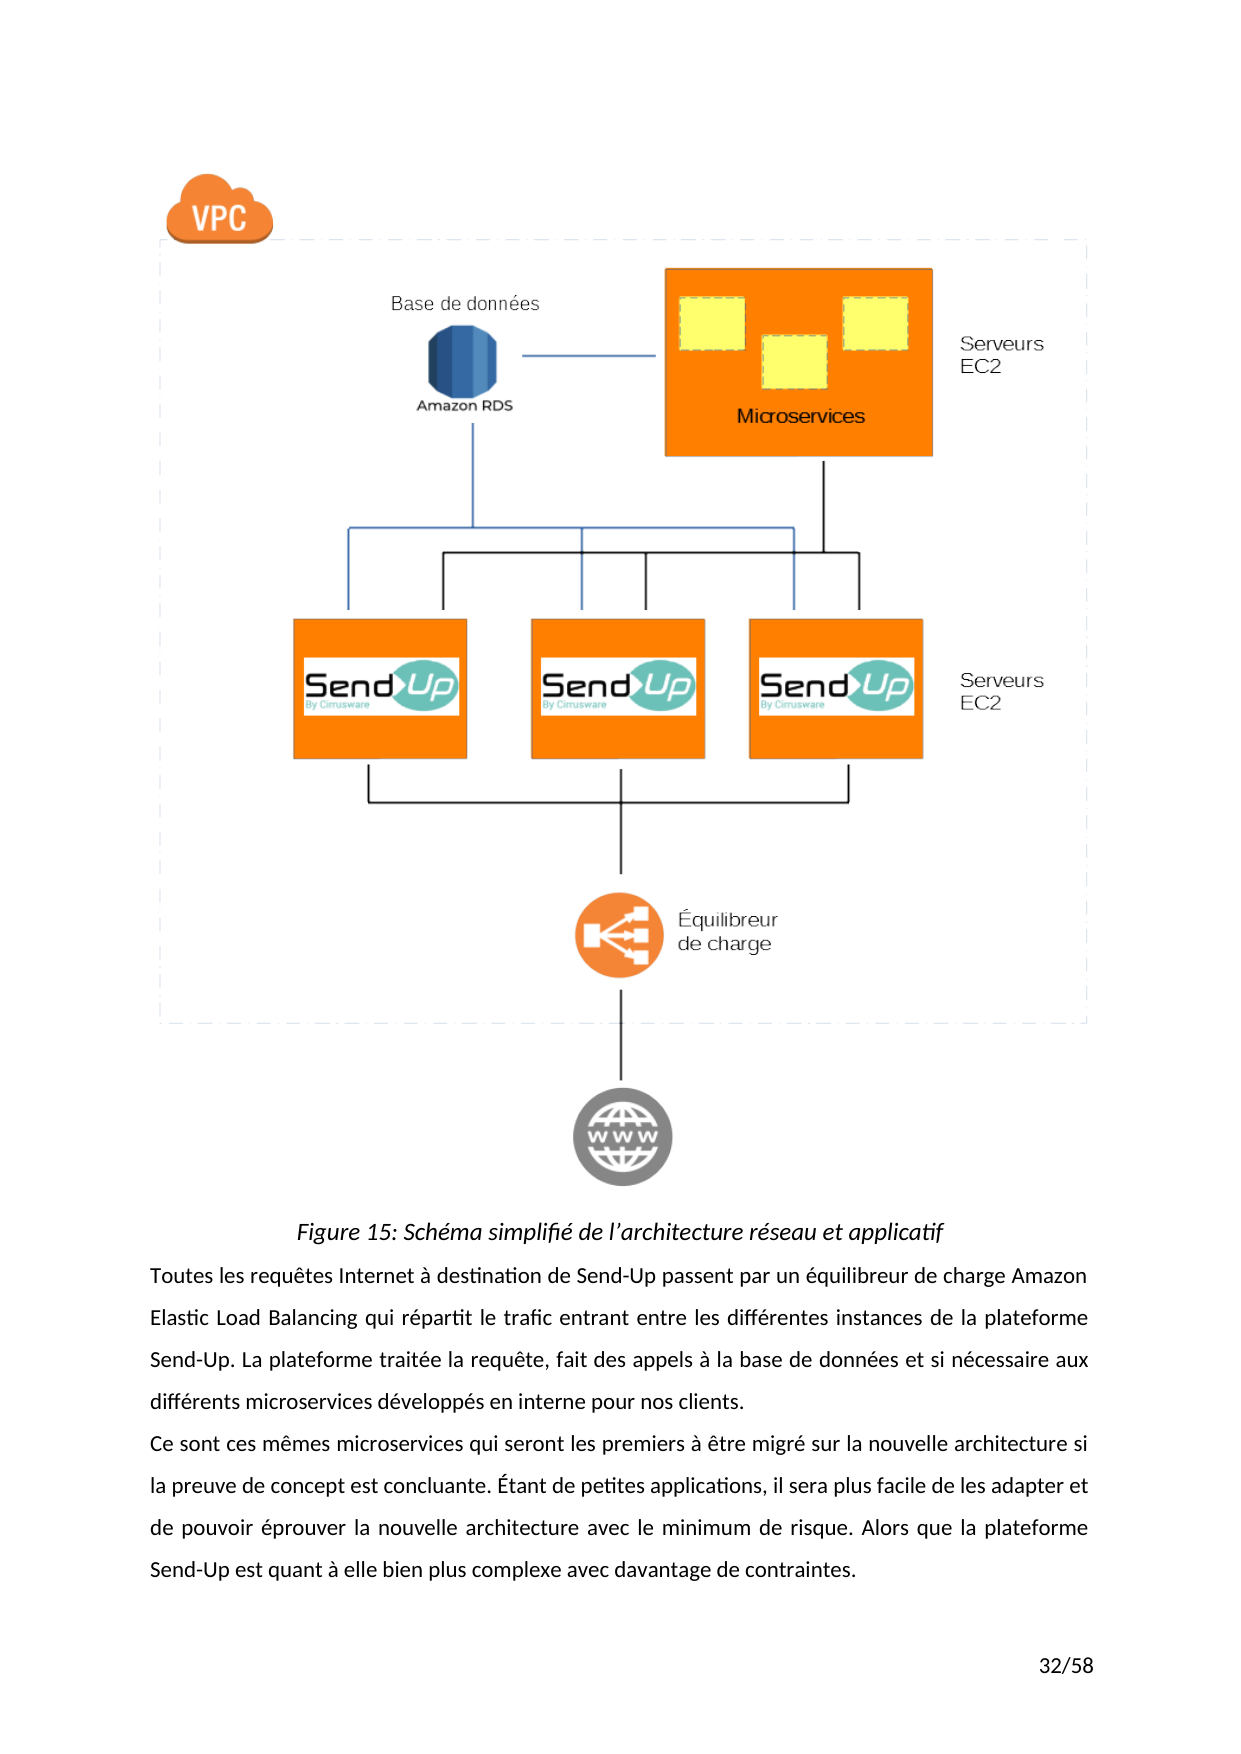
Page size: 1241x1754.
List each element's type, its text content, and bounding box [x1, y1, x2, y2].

text Figure 15: Schéma simplifié de l’architecture réseau et applicatif [150, 1196, 1090, 1247]
text [150, 138, 1090, 152]
text Ce sont ces mêmes microservices qui seront les premiers à être migré sur la nouvelle architecture si la preuve de concept est concluante. Étant de petites applications, il sera plus facile de les adapter et de pouvoir éprouver la nouvelle architecture avec le minimum de risque. Alors que la plateforme Send-Up est quant à elle bien plus complexe avec davantage de contraintes. [150, 1429, 1090, 1583]
text Toutes les requêtes Internet à destination de Send-Up passent par un équilibreur de charge Amazon Elastic Load Balancing qui répartit le trafic entrant entre les différentes instances de la plateforme Send-Up. La plateforme traitée la requête, fait des appels à la base de données et si nécessaire aux différents microservices développés en interne pour nos clients. [150, 1247, 1090, 1415]
picture [150, 152, 1091, 1196]
